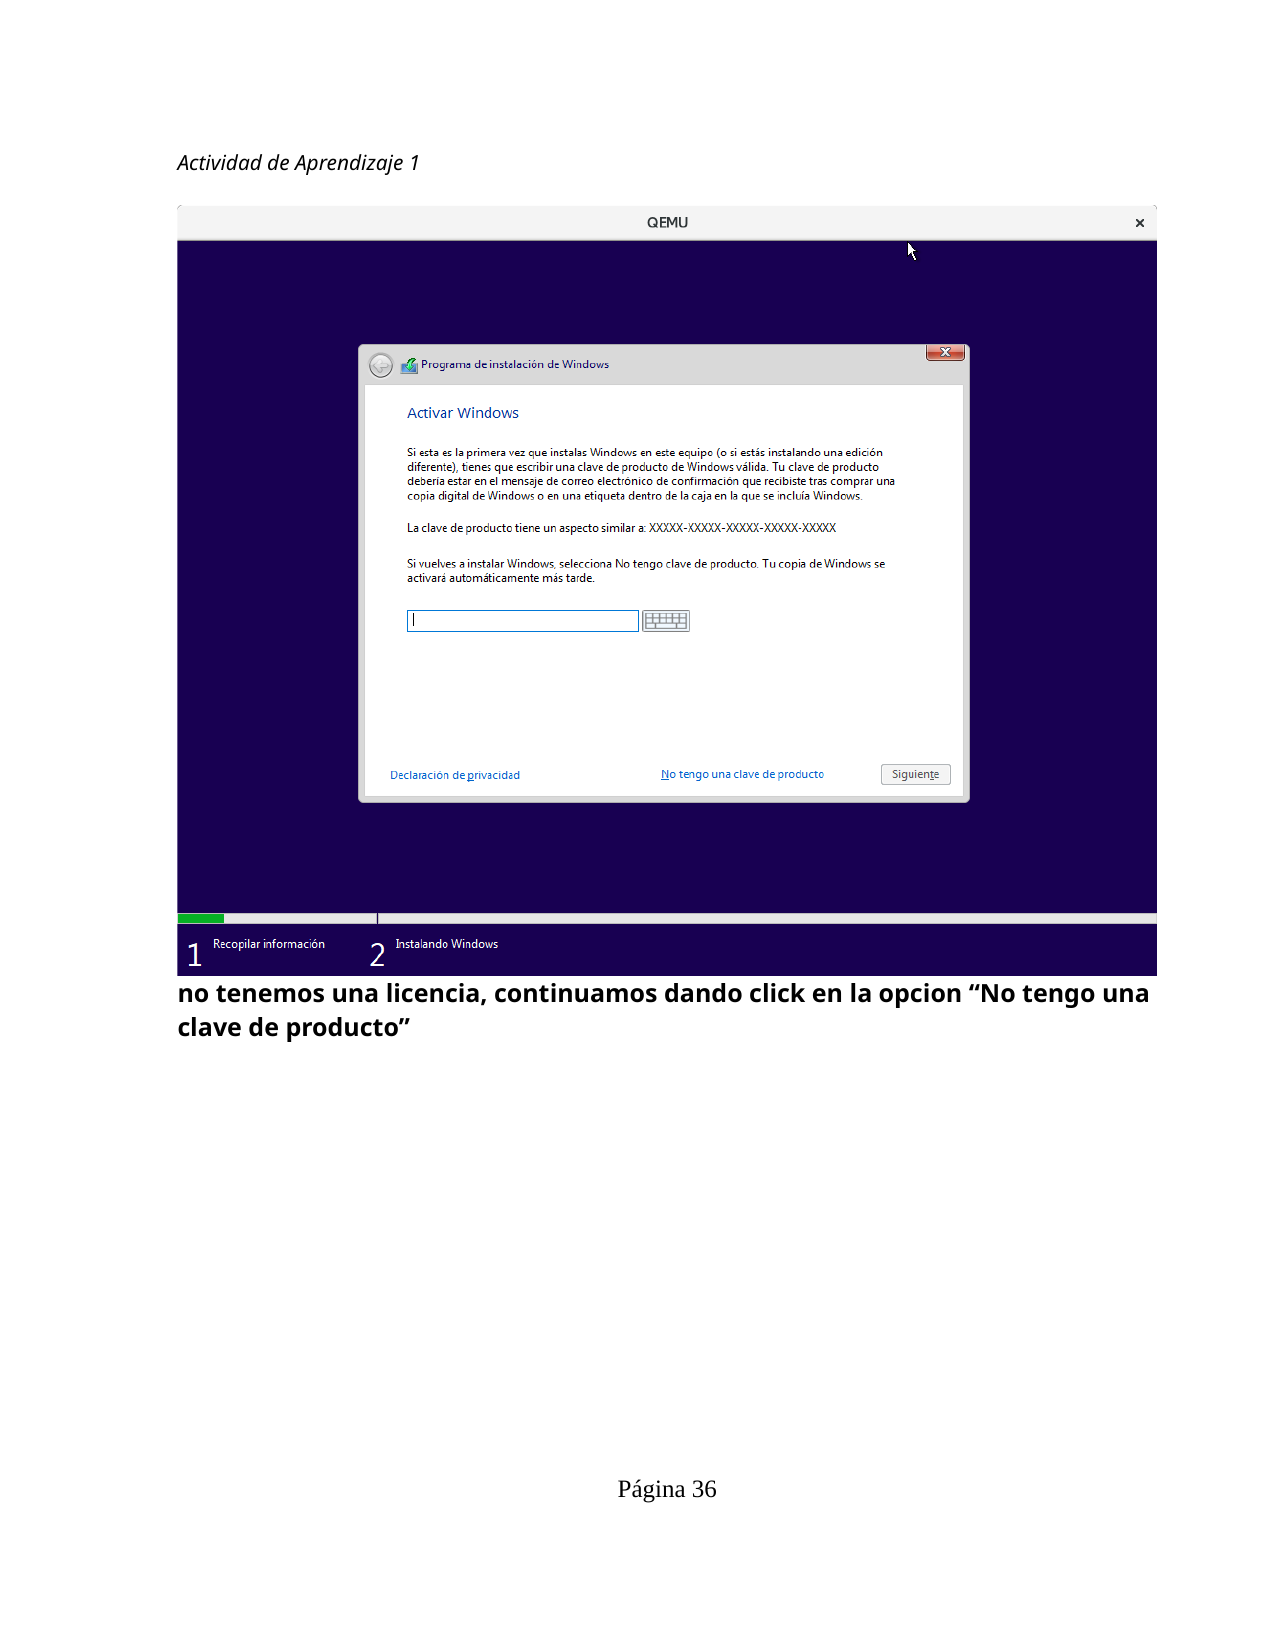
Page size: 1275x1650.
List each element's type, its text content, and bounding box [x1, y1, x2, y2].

text no tenemos una licencia, continuamos dando click en la opcion “No tengo una clave de producto” [177, 976, 1157, 1044]
picture [177, 205, 1157, 976]
